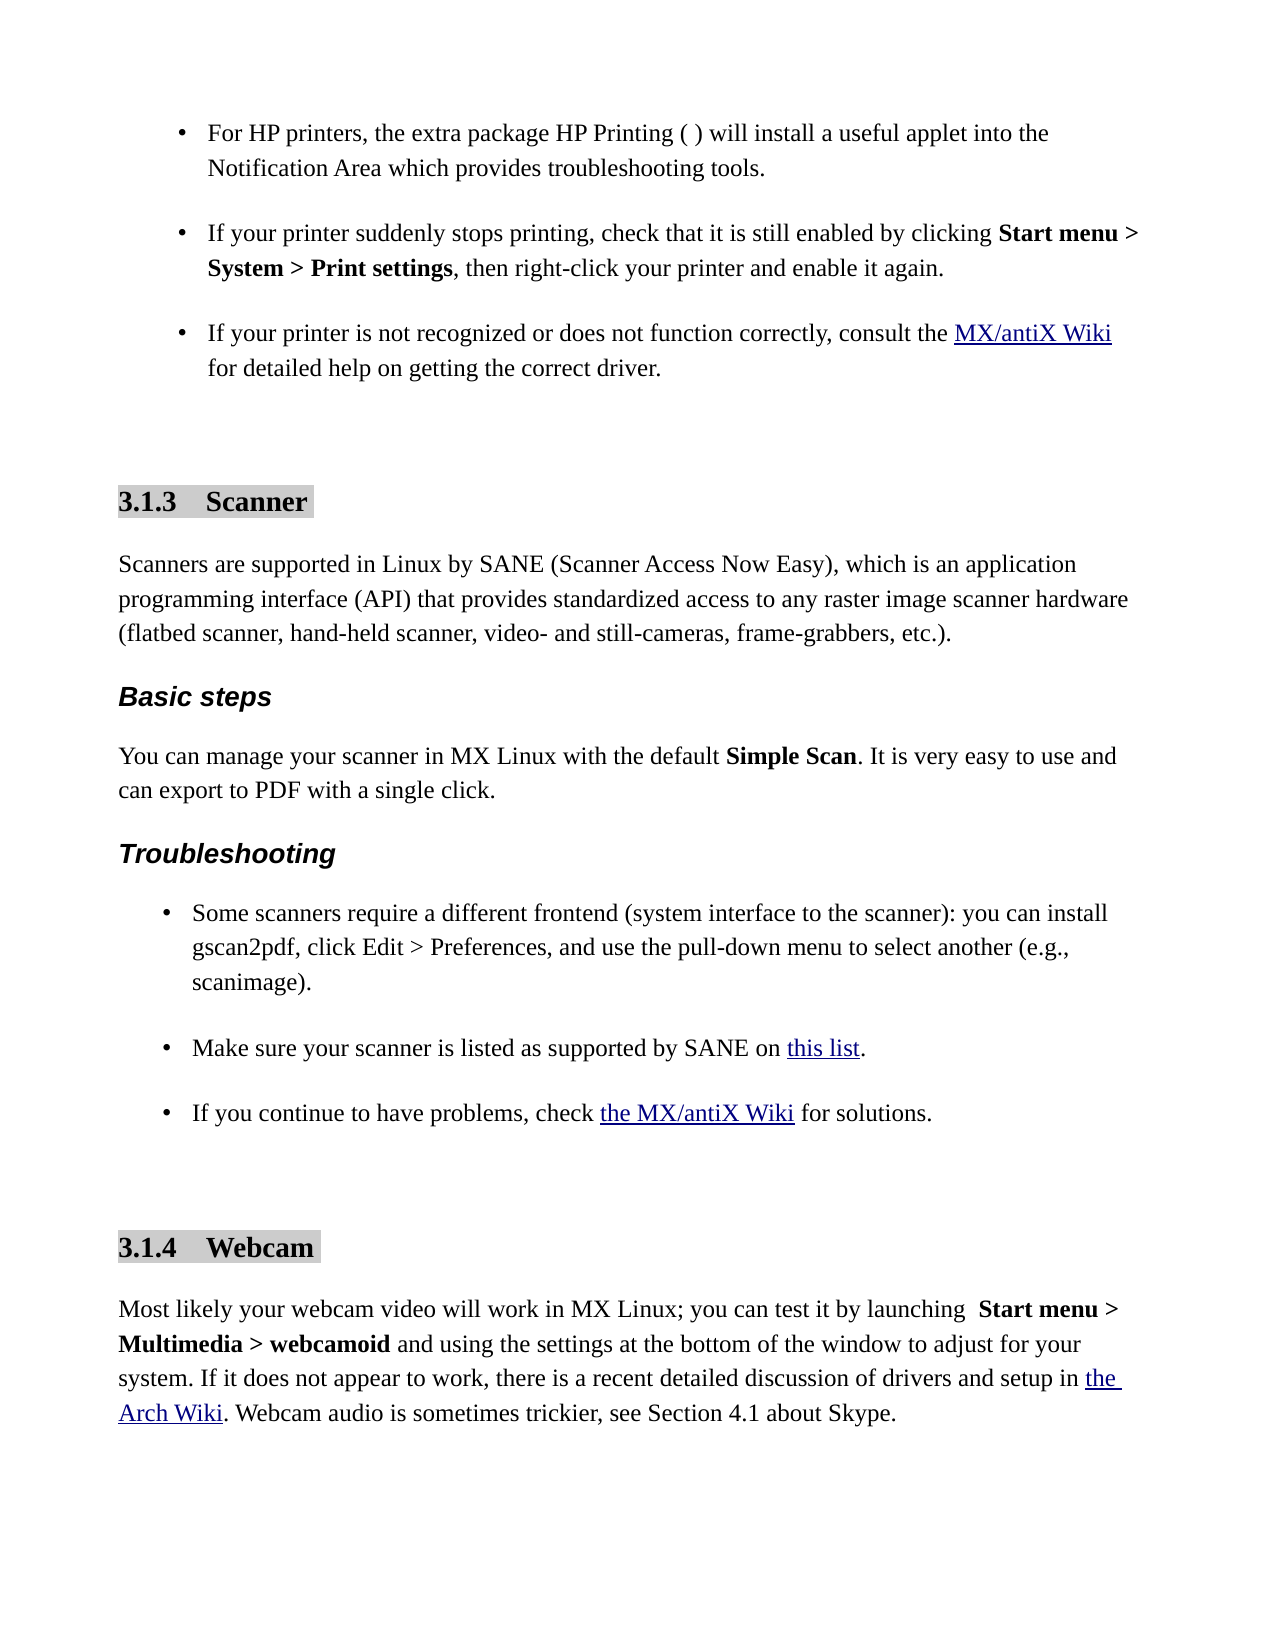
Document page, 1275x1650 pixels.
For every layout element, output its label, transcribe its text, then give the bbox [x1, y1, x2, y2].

subtitle Basic steps [118, 681, 1157, 713]
list If your printer suddenly stops printing, check that it is still enabled by clicking Start menu > System > Print settings, then right-click your printer and enable it again. [178, 218, 1141, 282]
list If your printer is not recognized or does not function correctly, consult the MX/antiX Wiki for detailed help on getting the correct driver. [178, 318, 1141, 382]
text Scanners are supported in Linux by SANE (Scanner Access Now Easy), which is an application programming interface (API) that provides standardized access to any raster image scanner hardware (flatbed scanner, hand-held scanner, video- and still-cameras, frame-grabbers, etc.). [118, 549, 1157, 647]
subtitle 3.1.3 Scanner [118, 484, 1138, 518]
list Make sure your scanner is listed as supported by SANE on this list. [162, 1033, 1157, 1061]
text Most likely your webcam video will work in MX Linux; you can test it by launching Start menu > Multimedia > webcamoid and using the settings at the bottom of the window to adjust for your system. If it does not appear to work, there is a recent detailed discussion of drivers and setup in the Arch Wiki. Webcam audio is sometimes trickier, see Section 4.1 about Skype. [118, 1294, 1157, 1427]
list Some scanners require a different frontend (system interface to the scanner): you can install gscan2pdf, click Edit > Preferences, and use the pull-down menu to select another (e.g., scanimage). [162, 898, 1157, 996]
subtitle Troubleshooting [118, 838, 1157, 870]
text You can manage your scanner in MX Linux with the default Simple Scan. It is very easy to use and can export to PDF with a single click. [118, 741, 1157, 804]
list If you continue to have problems, check the MX/antiX Wiki for solutions. [162, 1098, 1157, 1127]
list For HP printers, the extra package HP Printing ( ) will install a useful applet into the Notification Area which provides troubleshooting tools. [178, 118, 1141, 181]
subtitle 3.1.4 Webcam [321, 1230, 1157, 1263]
